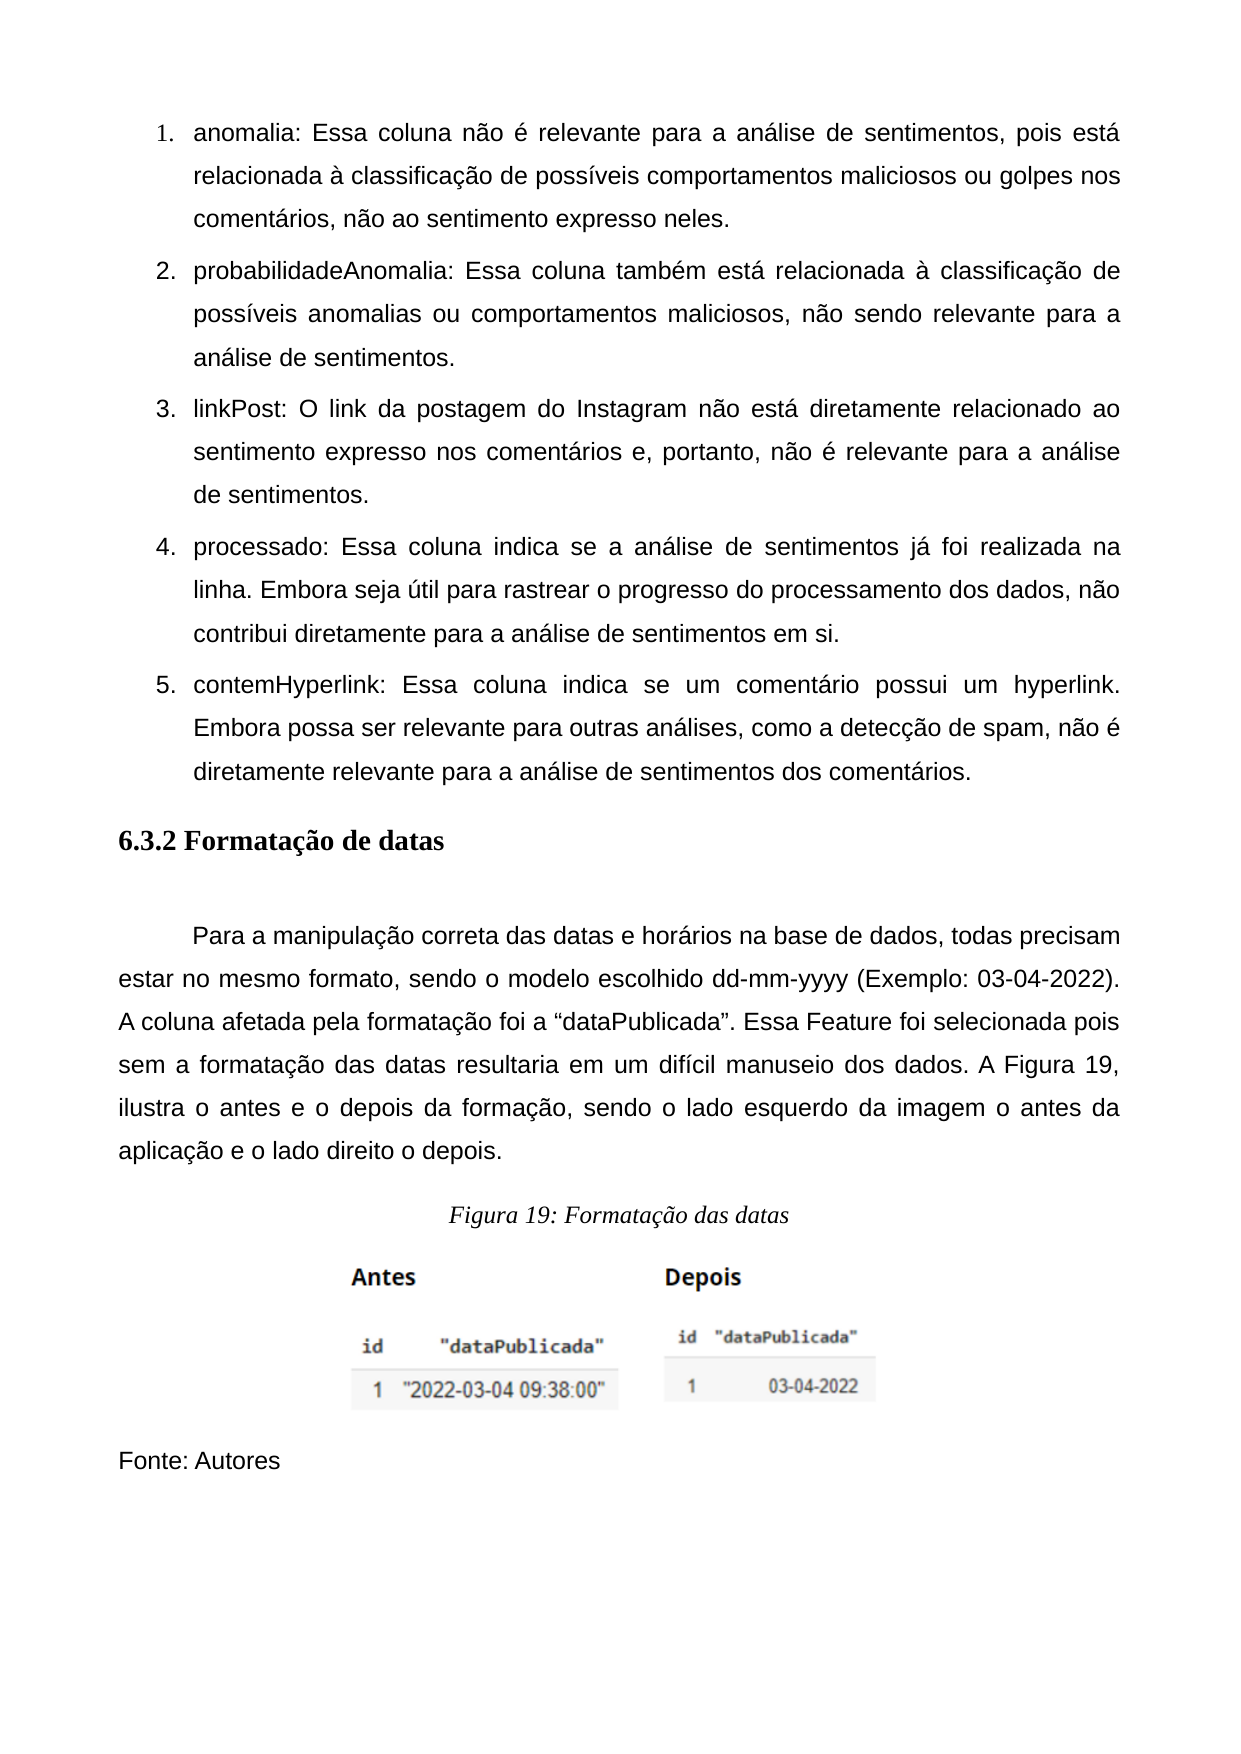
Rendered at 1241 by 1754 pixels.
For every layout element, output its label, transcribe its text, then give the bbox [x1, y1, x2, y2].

picture [316, 1229, 924, 1443]
list probabilidadeAnomalia: Essa coluna também está relacionada à classificação de possíveis anomalias ou comportamentos maliciosos, não sendo relevante para a análise de sentimentos. [156, 256, 1122, 371]
text Fonte: Autores [118, 1188, 1122, 1474]
list anomalia: Essa coluna não é relevante para a análise de sentimentos, pois está relacionada à classificação de possíveis comportamentos maliciosos ou golpes nos comentários, não ao sentimento expresso neles. [156, 118, 1122, 233]
text Para a manipulação correta das datas e horários na base de dados, todas precisam estar no mesmo formato, sendo o modelo escolhido dd-mm-yyyy (Exemplo: 03-04-2022). A coluna afetada pela formatação foi a “dataPublicada”. Essa Feature foi selecionada pois sem a formatação das datas resultaria em um difícil manuseio dos dados. A Figura 19, ilustra o antes e o depois da formação, sendo o lado esquerdo da imagem o antes da aplicação e o lado direito o depois. [118, 921, 1122, 1165]
list processado: Essa coluna indica se a análise de sentimentos já foi realizada na linha. Embora seja útil para rastrear o progresso do processamento dos dados, não contribui diretamente para a análise de sentimentos em si. [156, 532, 1122, 647]
text Figura 19: Formatação das datas [316, 1201, 924, 1229]
subtitle 6.3.2 Formatação de datas [118, 823, 1122, 856]
list linkPost: O link da postagem do Instagram não está diretamente relacionado ao sentimento expresso nos comentários e, portanto, não é relevante para a análise de sentimentos. [156, 394, 1122, 509]
list contemHyperlink: Essa coluna indica se um comentário possui um hyperlink. Embora possa ser relevante para outras análises, como a detecção de spam, não é diretamente relevante para a análise de sentimentos dos comentários. [156, 670, 1122, 785]
